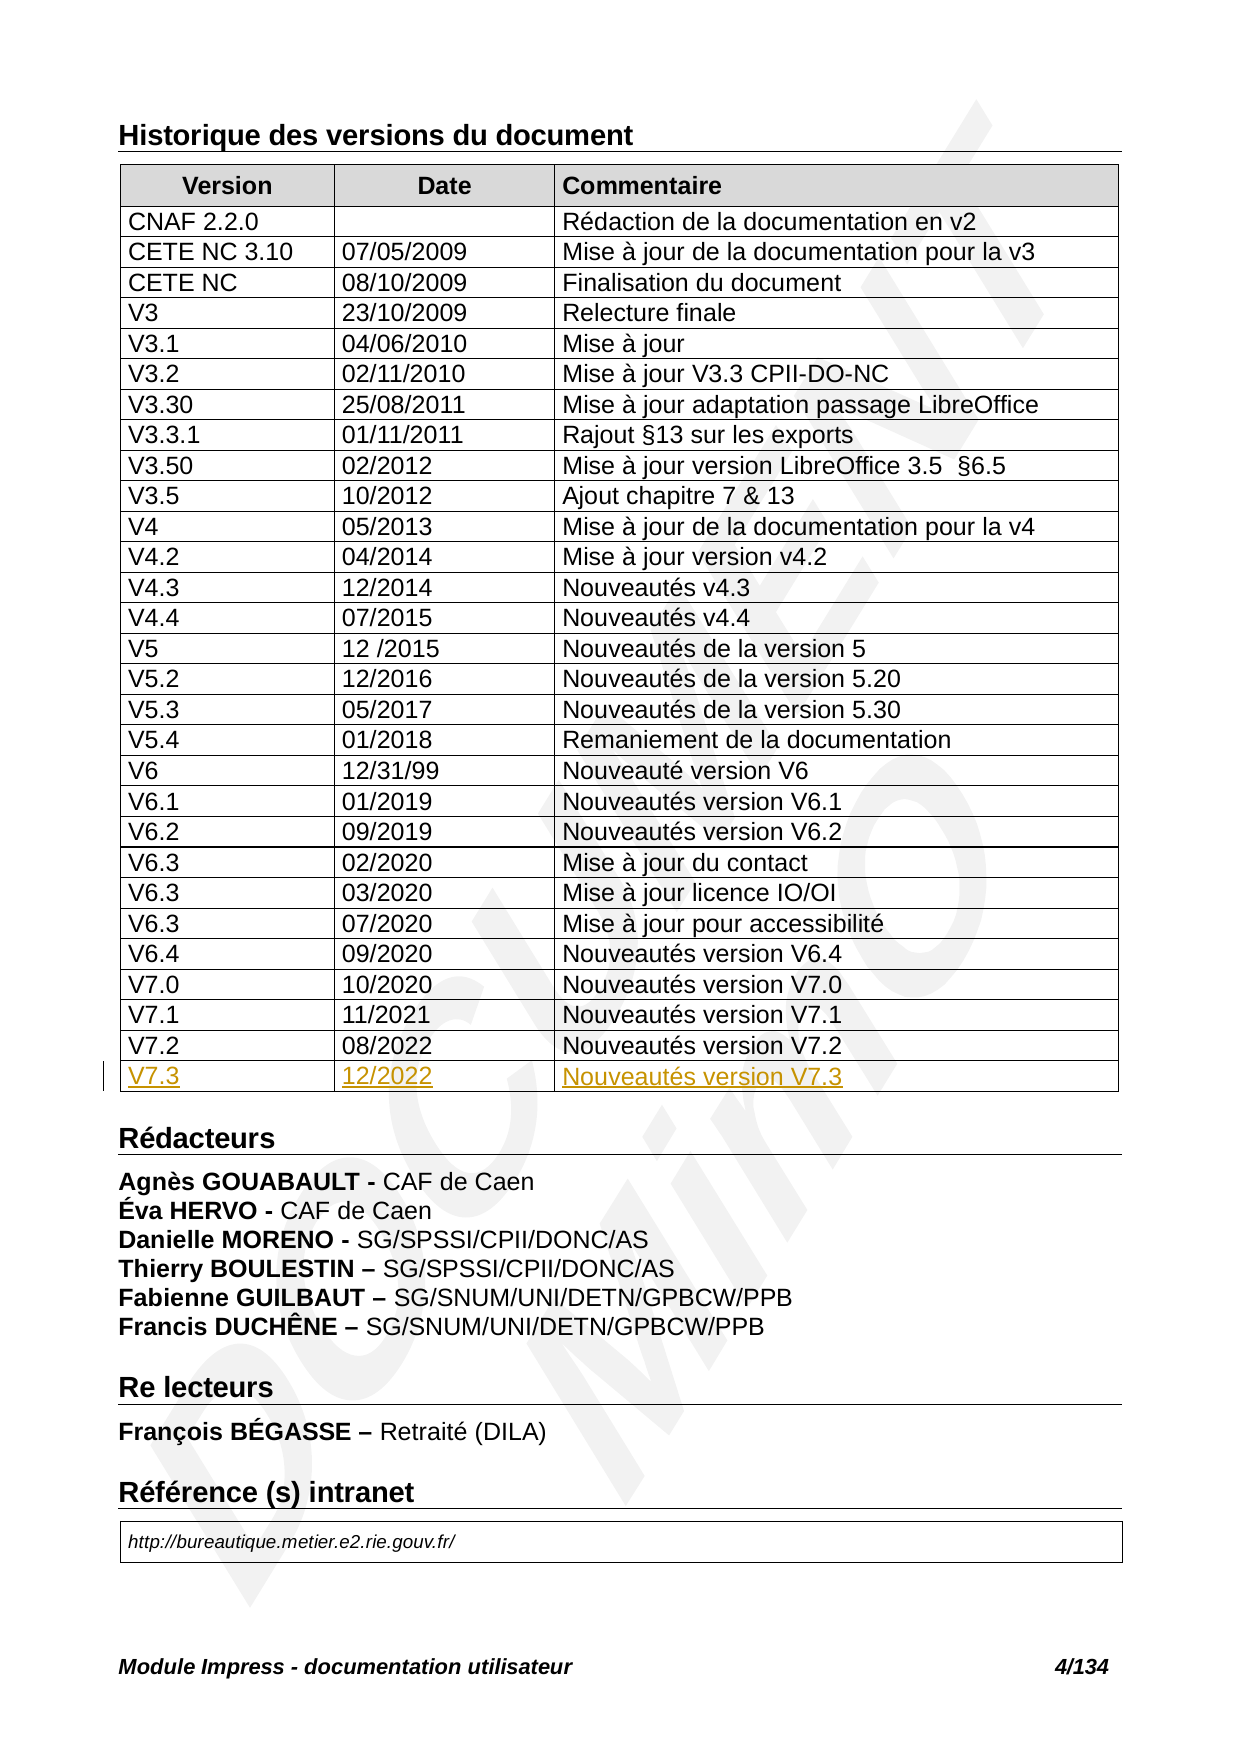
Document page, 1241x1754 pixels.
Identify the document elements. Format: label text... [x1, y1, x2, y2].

text Francis DUCHÊNE – SG/SNUM/UNI/DETN/GPBCW/PPB [118, 1312, 1122, 1341]
table_header Date [335, 165, 554, 206]
table_cell Mise à jour du contact [555, 848, 1118, 877]
table_cell 12/2014 [335, 573, 554, 602]
table_cell Relecture finale [555, 298, 1118, 328]
table_cell Nouveautés version V6.4 [555, 939, 1118, 968]
table_cell V3.1 [121, 329, 334, 358]
table_cell Nouveautés version V7.3 [555, 1061, 1118, 1091]
text Éva HERVO - CAF de Caen [118, 1196, 1122, 1225]
table_cell 04/2014 [335, 542, 554, 572]
table_cell Nouveauté version V6 [555, 756, 1118, 785]
table_cell Rajout §13 sur les exports [555, 420, 1118, 450]
table_cell 05/2013 [335, 512, 554, 541]
table_cell V4 [121, 512, 334, 541]
table_cell Nouveautés version V7.2 [555, 1031, 1118, 1060]
table_cell Nouveautés de la version 5.30 [555, 695, 1118, 724]
table_cell 01/2019 [335, 786, 554, 816]
table_cell V6.2 [121, 817, 334, 846]
text Agnès GOUABAULT - CAF de Caen [118, 1167, 1122, 1196]
table_cell Mise à jour version LibreOffice 3.5 §6.5 [555, 451, 1118, 480]
table_cell V7.0 [121, 970, 334, 999]
table_cell 25/08/2011 [335, 390, 554, 419]
table_header Commentaire [555, 165, 1118, 206]
table_cell Nouveautés version V6.2 [555, 817, 1118, 846]
table_cell Nouveautés v4.3 [555, 573, 1118, 602]
table_cell CETE NC 3.10 [121, 237, 334, 267]
table_cell 09/2020 [335, 939, 554, 968]
table_cell [335, 207, 554, 236]
table_cell V5 [121, 634, 334, 663]
table_cell V6.3 [121, 909, 334, 938]
text Thierry BOULESTIN – SG/SPSSI/CPII/DONC/AS [118, 1254, 1122, 1283]
table_cell 01/11/2011 [335, 420, 554, 450]
text Historique des versions du document [118, 118, 1122, 151]
table_cell Ajout chapitre 7 & 13 [555, 481, 1118, 511]
table_cell V6.3 [121, 878, 334, 907]
table_cell V7.2 [121, 1031, 334, 1060]
table_cell Remaniement de la documentation [555, 725, 1118, 755]
table_cell V6.4 [121, 939, 334, 968]
table_cell 09/2019 [335, 817, 554, 846]
table_cell V6.3 [121, 848, 334, 877]
text Fabienne GUILBAUT – SG/SNUM/UNI/DETN/GPBCW/PPB [118, 1283, 1122, 1312]
table_cell Mise à jour adaptation passage LibreOffice [555, 390, 1118, 419]
table_cell V7.3 [121, 1061, 334, 1091]
table_cell Mise à jour version v4.2 [555, 542, 1118, 572]
table_cell Finalisation du document [555, 268, 1118, 297]
text François BÉGASSE – Retraité (DILA) [118, 1416, 1122, 1446]
table_cell 12/2016 [335, 664, 554, 694]
table_cell CNAF 2.2.0 [121, 207, 334, 236]
table_cell V5.3 [121, 695, 334, 724]
table_cell V3.5 [121, 481, 334, 511]
table_cell V7.1 [121, 1000, 334, 1029]
table_cell Rédaction de la documentation en v2 [555, 207, 1118, 236]
table_cell V3 [121, 298, 334, 328]
table_cell 07/2015 [335, 603, 554, 633]
text Re lecteurs [118, 1370, 1122, 1404]
table_cell V4.2 [121, 542, 334, 572]
table_cell 07/05/2009 [335, 237, 554, 267]
table_cell 02/2020 [335, 848, 554, 877]
table_cell Mise à jour [555, 329, 1118, 358]
table_cell V4.4 [121, 603, 334, 633]
table_cell 08/2022 [335, 1031, 554, 1060]
table_cell Mise à jour pour accessibilité [555, 909, 1118, 938]
table_cell Nouveautés v4.4 [555, 603, 1118, 633]
table_cell V4.3 [121, 573, 334, 602]
table_cell V6 [121, 756, 334, 785]
table_cell 03/2020 [335, 878, 554, 907]
table_cell 05/2017 [335, 695, 554, 724]
table_cell 02/2012 [335, 451, 554, 480]
table_cell 08/10/2009 [335, 268, 554, 297]
table_cell Nouveautés de la version 5 [555, 634, 1118, 663]
text Référence (s) intranet [118, 1474, 1122, 1508]
table_cell V5.4 [121, 725, 334, 755]
table_cell 12 /2015 [335, 634, 554, 663]
table_header Version [121, 165, 334, 206]
table_cell 10/2012 [335, 481, 554, 511]
table_cell CETE NC [121, 268, 334, 297]
table_cell 23/10/2009 [335, 298, 554, 328]
table_cell 04/06/2010 [335, 329, 554, 358]
table_cell Nouveautés version V7.0 [555, 970, 1118, 999]
table_header http://bureautique.metier.e2.rie.gouv.fr/ [121, 1522, 1122, 1562]
table_cell 07/2020 [335, 909, 554, 938]
table_cell Nouveautés version V6.1 [555, 786, 1118, 816]
text Rédacteurs [118, 1121, 1122, 1154]
table_cell Mise à jour V3.3 CPII-DO-NC [555, 359, 1118, 389]
table_cell Mise à jour de la documentation pour la v4 [555, 512, 1118, 541]
table_cell 12/2022 [335, 1061, 554, 1091]
table_cell Mise à jour de la documentation pour la v3 [555, 237, 1118, 267]
table_cell V3.2 [121, 359, 334, 389]
table_cell 02/11/2010 [335, 359, 554, 389]
table_cell V3.3.1 [121, 420, 334, 450]
table_cell Nouveautés version V7.1 [555, 1000, 1118, 1029]
table_cell Mise à jour licence IO/OI [555, 878, 1118, 907]
table_cell V3.50 [121, 451, 334, 480]
table_cell 11/2021 [335, 1000, 554, 1029]
table_cell Nouveautés de la version 5.20 [555, 664, 1118, 694]
table_cell 10/2020 [335, 970, 554, 999]
text Danielle MORENO - SG/SPSSI/CPII/DONC/AS [118, 1225, 1122, 1254]
table_cell V6.1 [121, 786, 334, 816]
table_cell V3.30 [121, 390, 334, 419]
table_cell V5.2 [121, 664, 334, 694]
table_cell 31/12/99 [335, 756, 554, 785]
table_cell 01/2018 [335, 725, 554, 755]
